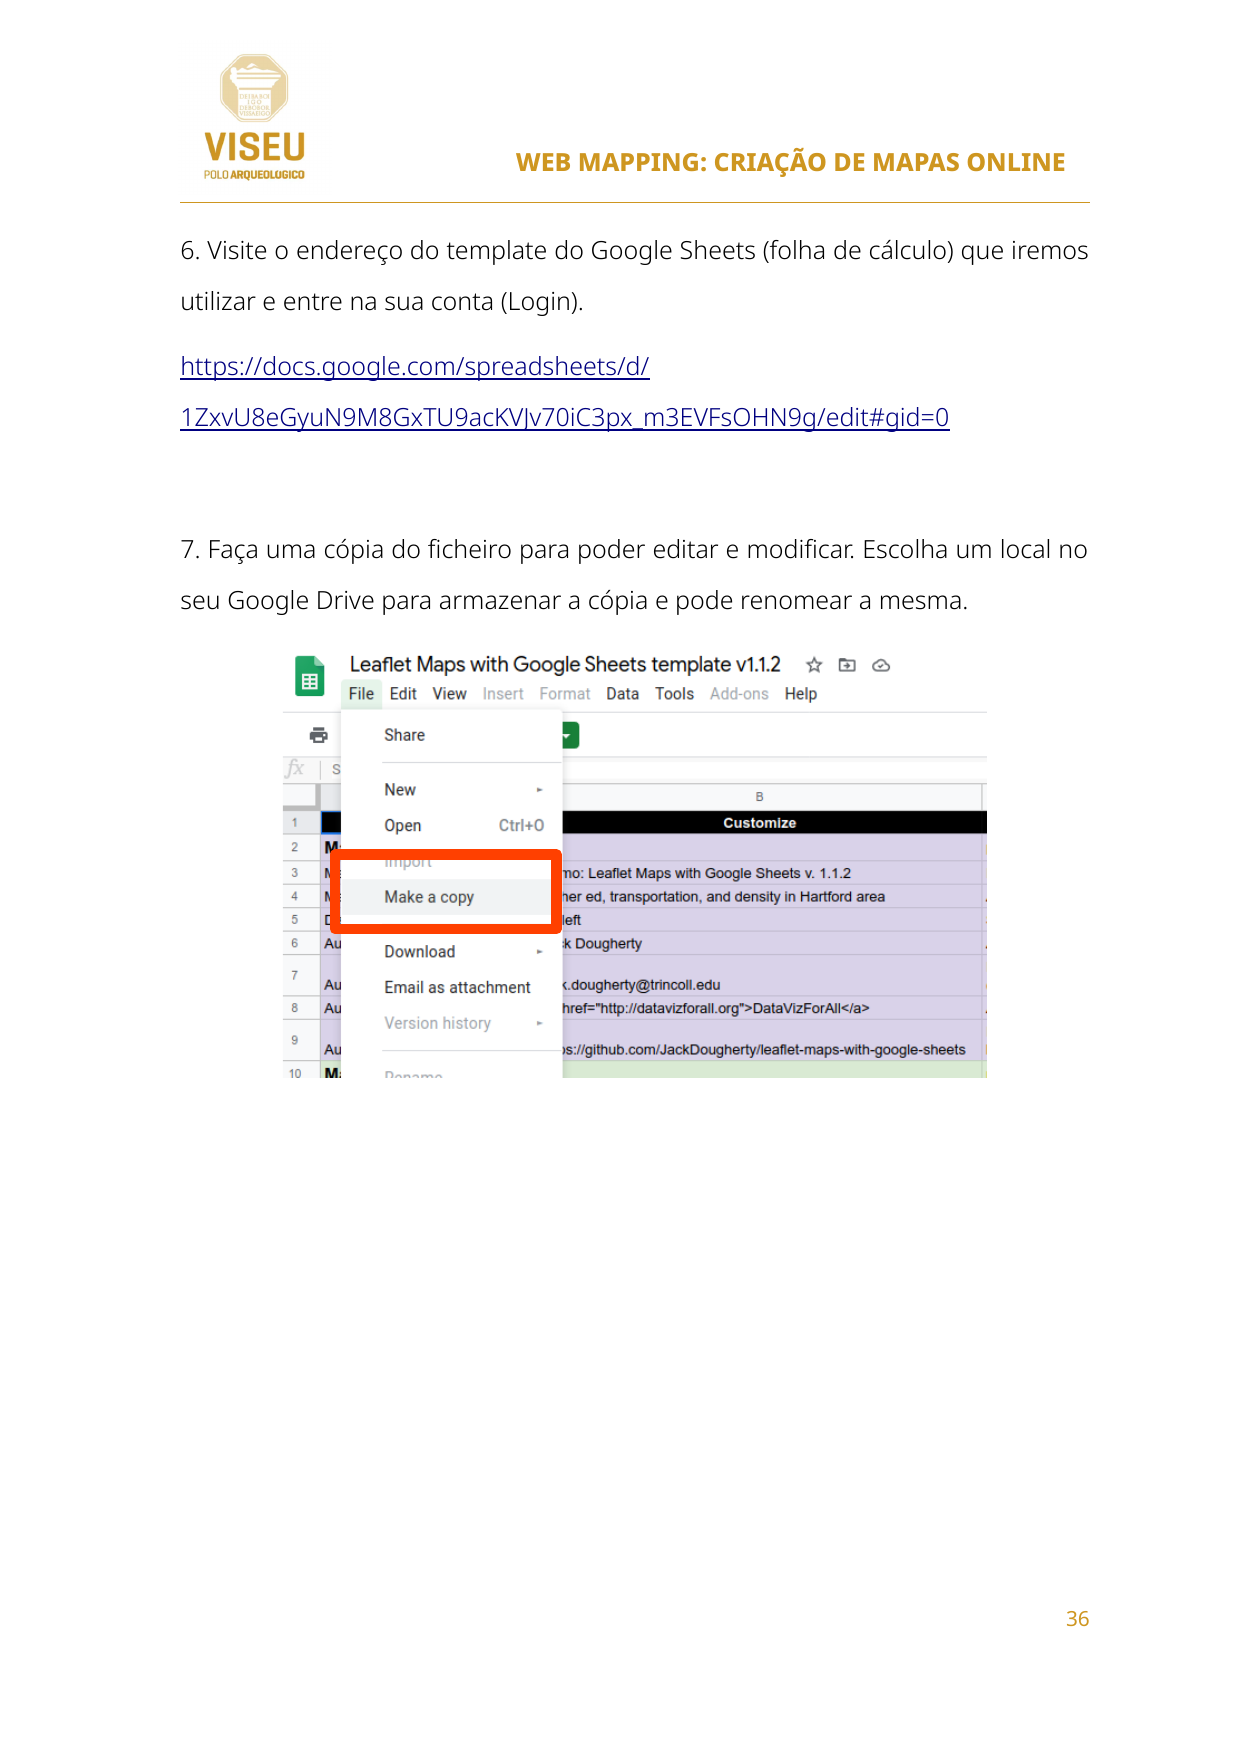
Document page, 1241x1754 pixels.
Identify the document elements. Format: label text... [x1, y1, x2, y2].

picture [282, 648, 987, 1078]
text 6. Visite o endereço do template do Google Sheets (folha de cálculo) que iremos utilizar e entre na sua conta (Login). [180, 232, 1090, 317]
text 7. Faça uma cópia do ficheiro para poder editar e modificar. Escolha um local no seu Google Drive para armazenar a cópia e pode renomear a mesma. [180, 531, 1090, 616]
text https://docs.google.com/spreadsheets/d/1ZxvU8eGyuN9M8GxTU9acKVJv70iC3px_m3EVFsOHN9g/edit#gid=0 [180, 349, 1090, 434]
